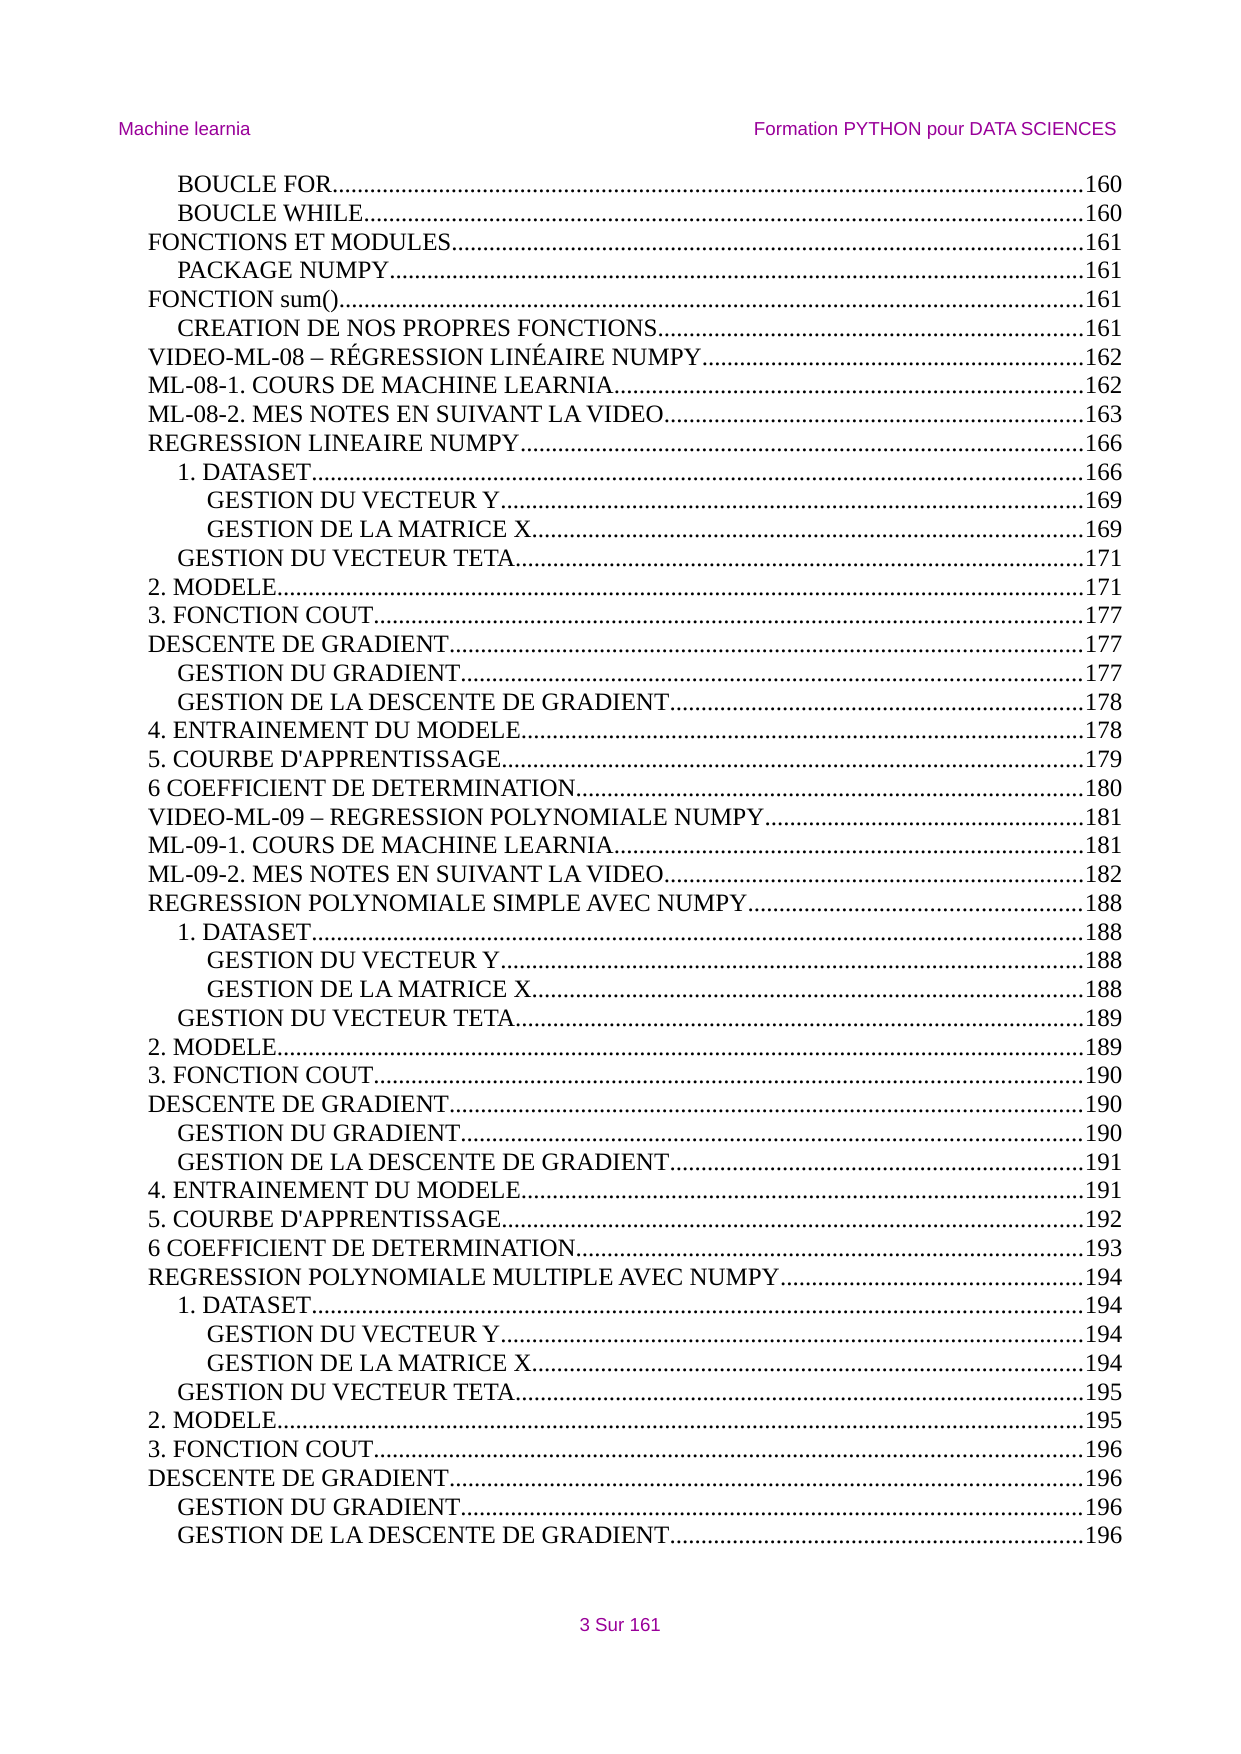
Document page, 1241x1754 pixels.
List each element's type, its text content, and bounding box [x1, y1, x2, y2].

text GESTION DU VECTEUR TETA 189 [177, 1003, 1122, 1032]
text CREATION DE NOS PROPRES FONCTIONS 161 [177, 313, 1122, 342]
text GESTION DU VECTEUR Y 169 [207, 485, 1122, 514]
text GESTION DE LA MATRICE X 169 [207, 514, 1122, 543]
text ML-09-1. COURS DE MACHINE LEARNIA 181 [148, 830, 1122, 859]
text GESTION DE LA DESCENTE DE GRADIENT 196 [177, 1520, 1122, 1549]
text GESTION DU VECTEUR Y 194 [207, 1319, 1122, 1348]
text BOUCLE FOR 160 [177, 169, 1122, 198]
text 2. MODELE 189 [148, 1032, 1122, 1060]
text DESCENTE DE GRADIENT 177 [148, 629, 1122, 658]
text GESTION DU VECTEUR Y 188 [207, 945, 1122, 974]
text VIDEO-ML-09 – REGRESSION POLYNOMIALE NUMPY 181 [148, 802, 1122, 830]
text GESTION DE LA MATRICE X 194 [207, 1348, 1122, 1377]
text REGRESSION POLYNOMIALE MULTIPLE AVEC NUMPY 194 [148, 1262, 1122, 1290]
text 3. FONCTION COUT 196 [148, 1434, 1122, 1463]
text GESTION DE LA DESCENTE DE GRADIENT 191 [177, 1147, 1122, 1175]
text 3. FONCTION COUT 190 [148, 1060, 1122, 1089]
text ML-08-1. COURS DE MACHINE LEARNIA 162 [148, 370, 1122, 399]
text GESTION DE LA MATRICE X 188 [207, 974, 1122, 1003]
text 1. DATASET 166 [177, 457, 1122, 485]
text DESCENTE DE GRADIENT 190 [148, 1089, 1122, 1118]
text FONCTION sum() 161 [148, 284, 1122, 313]
text 4. ENTRAINEMENT DU MODELE 191 [148, 1175, 1122, 1204]
text 6 COEFFICIENT DE DETERMINATION 180 [148, 773, 1122, 802]
text BOUCLE WHILE 160 [177, 198, 1122, 227]
text GESTION DU GRADIENT 196 [177, 1492, 1122, 1520]
text DESCENTE DE GRADIENT 196 [148, 1463, 1122, 1492]
text 6 COEFFICIENT DE DETERMINATION 193 [148, 1233, 1122, 1262]
text 4. ENTRAINEMENT DU MODELE 178 [148, 715, 1122, 744]
text 3. FONCTION COUT 177 [148, 600, 1122, 629]
text GESTION DE LA DESCENTE DE GRADIENT 178 [177, 687, 1122, 715]
text FONCTIONS ET MODULES 161 [148, 227, 1122, 255]
text 2. MODELE 195 [148, 1405, 1122, 1434]
text ML-09-2. MES NOTES EN SUIVANT LA VIDEO 182 [148, 859, 1122, 888]
text 5. COURBE D'APPRENTISSAGE 179 [148, 744, 1122, 773]
text ML-08-2. MES NOTES EN SUIVANT LA VIDEO 163 [148, 399, 1122, 428]
text 1. DATASET 188 [177, 917, 1122, 945]
text REGRESSION POLYNOMIALE SIMPLE AVEC NUMPY 188 [148, 888, 1122, 917]
text 2. MODELE 171 [148, 572, 1122, 600]
text PACKAGE NUMPY 161 [177, 255, 1122, 284]
text GESTION DU VECTEUR TETA 195 [177, 1377, 1122, 1405]
text GESTION DU GRADIENT 177 [177, 658, 1122, 687]
text REGRESSION LINEAIRE NUMPY 166 [148, 428, 1122, 457]
text 5. COURBE D'APPRENTISSAGE 192 [148, 1204, 1122, 1233]
text 1. DATASET 194 [177, 1290, 1122, 1319]
text VIDEO-ML-08 – RÉGRESSION LINÉAIRE NUMPY 162 [148, 342, 1122, 370]
text GESTION DU VECTEUR TETA 171 [177, 543, 1122, 572]
text GESTION DU GRADIENT 190 [177, 1118, 1122, 1147]
